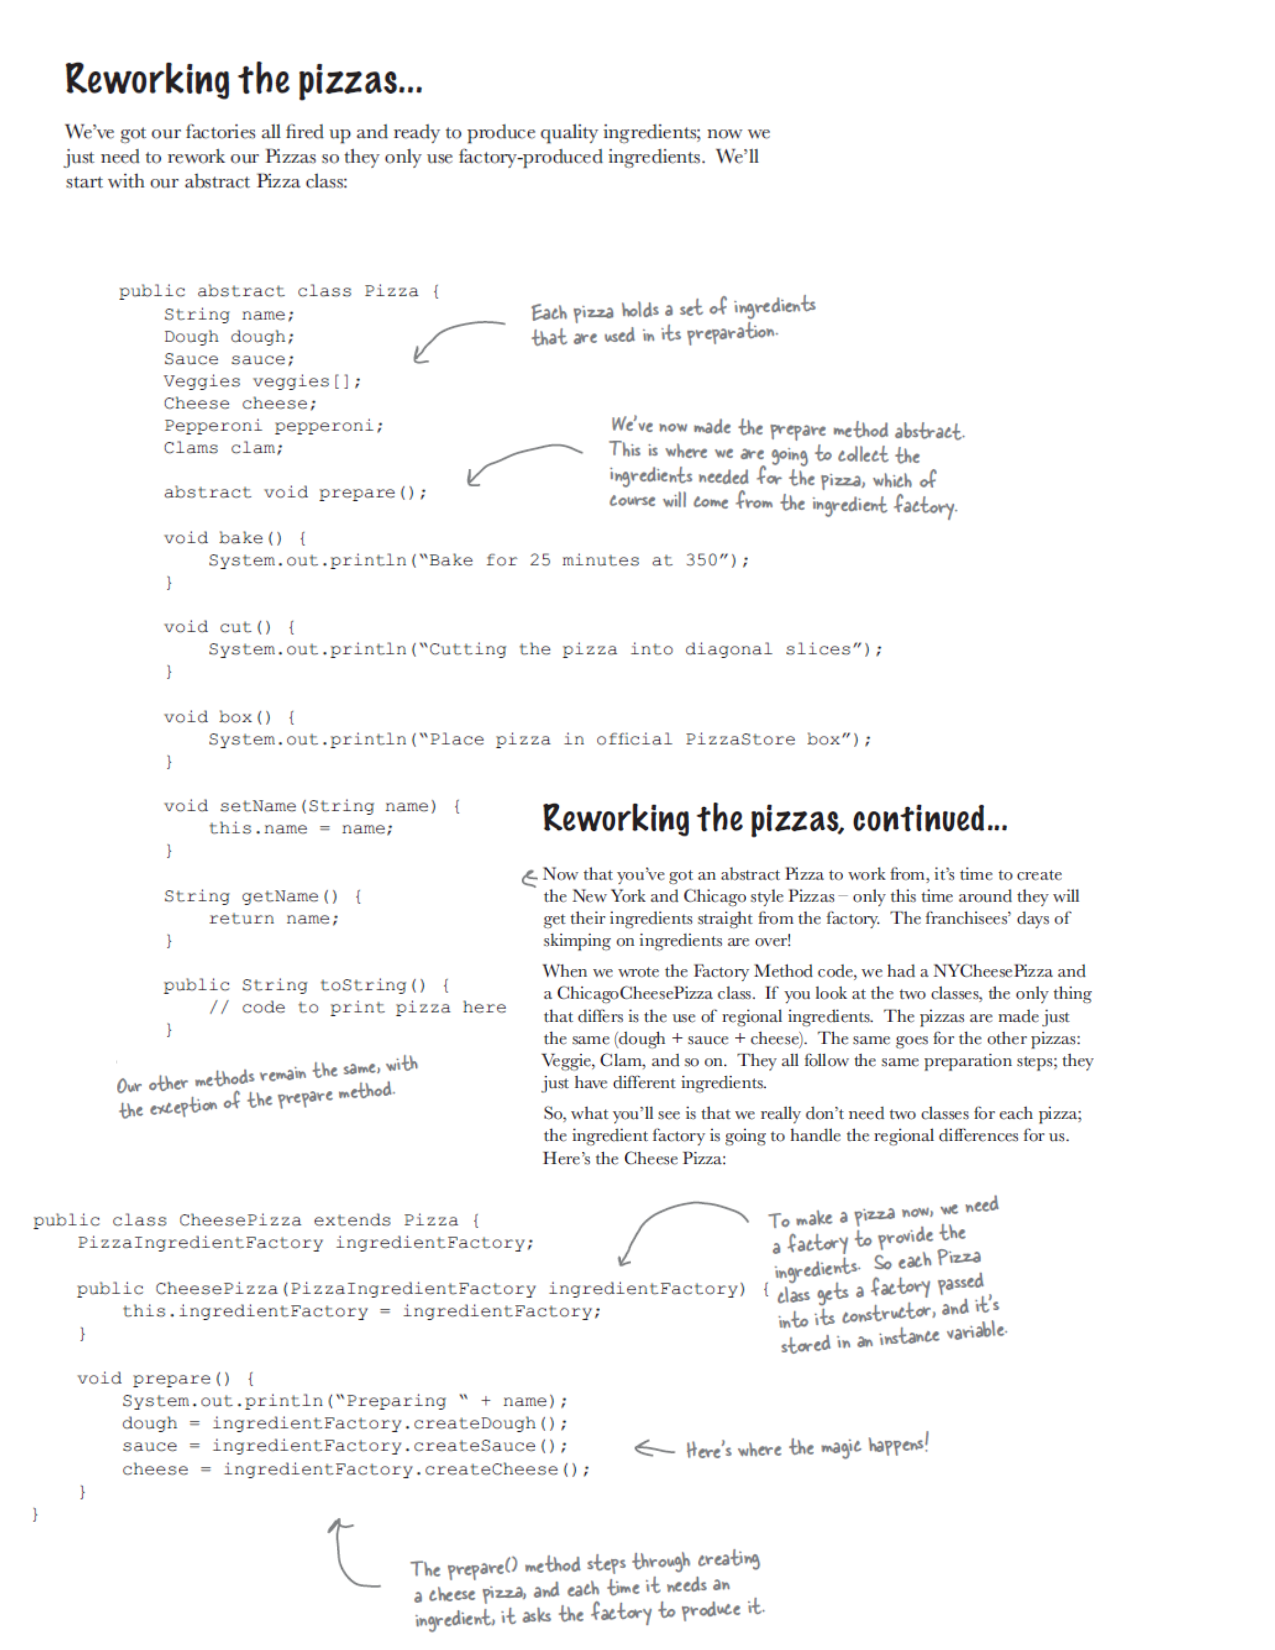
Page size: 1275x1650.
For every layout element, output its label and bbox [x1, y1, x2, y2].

picture [116, 1047, 428, 1133]
picture [21, 1177, 1012, 1639]
picture [55, 53, 1095, 1173]
